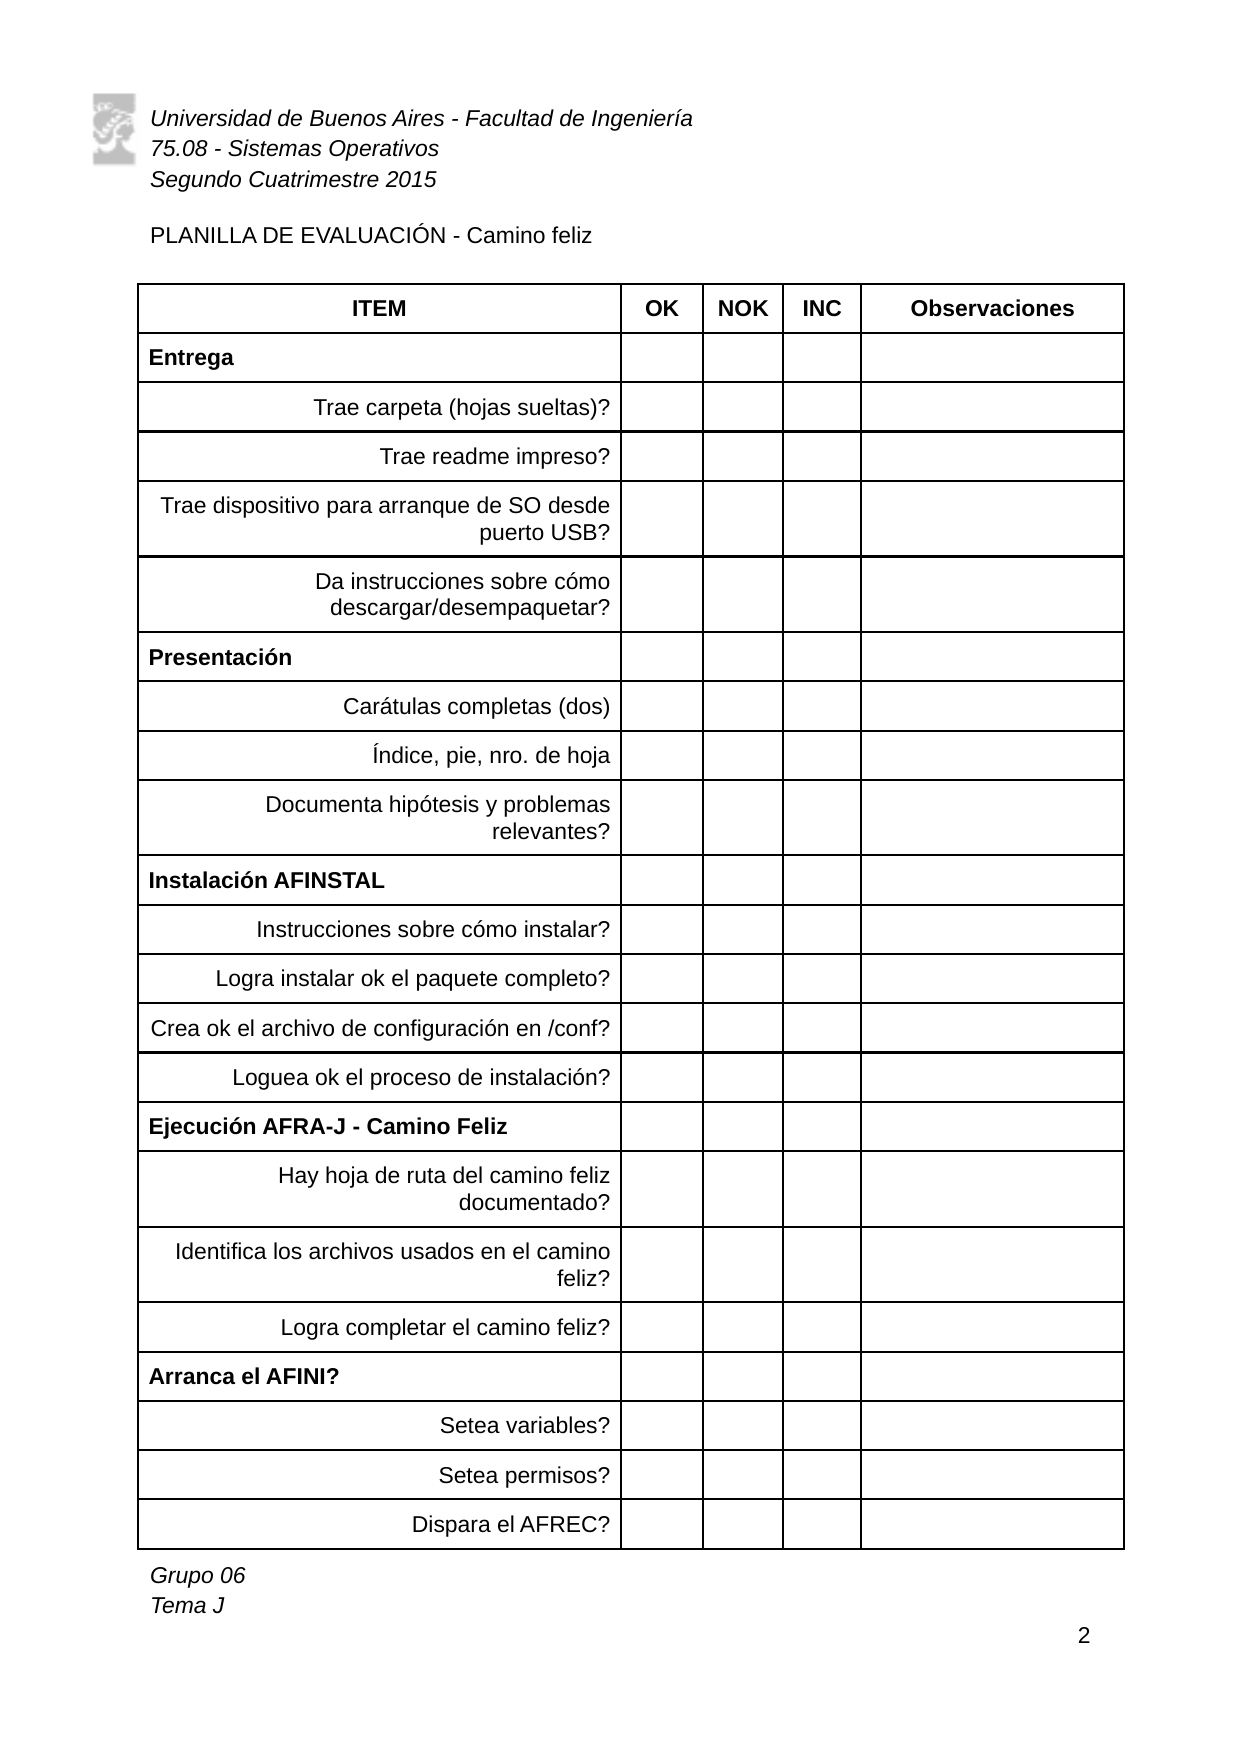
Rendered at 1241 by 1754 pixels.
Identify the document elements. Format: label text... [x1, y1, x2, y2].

table_cell Dispara el AFREC? [139, 1500, 620, 1548]
table_cell Presentación [139, 633, 620, 680]
table_cell [784, 1353, 860, 1400]
table_cell Carátulas completas (dos) [139, 682, 620, 729]
table_cell [622, 1353, 702, 1400]
table_cell [704, 482, 782, 555]
table_cell [704, 682, 782, 729]
table_cell [704, 856, 782, 904]
table_cell [862, 633, 1123, 680]
table_cell [862, 781, 1123, 854]
table_cell [862, 1500, 1123, 1548]
table_cell [704, 955, 782, 1002]
table_cell [622, 383, 702, 430]
table_cell [622, 732, 702, 779]
table_cell [704, 558, 782, 631]
table_cell [862, 383, 1123, 430]
table_cell [862, 732, 1123, 779]
table_cell [862, 955, 1123, 1002]
table_header ITEM [139, 285, 620, 332]
table_cell [704, 633, 782, 680]
table_cell [862, 1402, 1123, 1449]
table_cell Hay hoja de ruta del camino feliz documentado? [139, 1152, 620, 1226]
table_cell [784, 906, 860, 953]
table_header NOK [704, 285, 782, 332]
table_header OK [622, 285, 702, 332]
table_cell [862, 1451, 1123, 1498]
table_cell [622, 334, 702, 381]
table_cell [622, 1228, 702, 1301]
table_cell [704, 732, 782, 779]
table_cell [704, 1451, 782, 1498]
table_cell [704, 781, 782, 854]
table_cell [784, 558, 860, 631]
table_cell [784, 1451, 860, 1498]
table_cell [784, 1228, 860, 1301]
table_cell [622, 682, 702, 729]
table_cell [622, 1054, 702, 1101]
table_cell [784, 1103, 860, 1150]
table_cell [784, 781, 860, 854]
picture [92, 92, 143, 169]
table_cell [862, 433, 1123, 480]
table_cell Arranca el AFINI? [139, 1353, 620, 1400]
table_cell [784, 955, 860, 1002]
table_cell [784, 433, 860, 480]
table_cell [704, 1402, 782, 1449]
table_cell Crea ok el archivo de configuración en /conf? [139, 1004, 620, 1051]
table_cell [784, 1004, 860, 1051]
table_cell [784, 732, 860, 779]
table_cell [704, 1303, 782, 1351]
table_cell [622, 558, 702, 631]
table_cell [784, 334, 860, 381]
table_cell Setea variables? [139, 1402, 620, 1449]
table_cell Instalación AFINSTAL [139, 856, 620, 904]
table_cell [622, 856, 702, 904]
table_cell [704, 1004, 782, 1051]
table_cell [862, 1054, 1123, 1101]
table_cell [704, 1054, 782, 1101]
table_cell [622, 1451, 702, 1498]
table_cell [704, 1500, 782, 1548]
table_cell [862, 856, 1123, 904]
table_cell [704, 1103, 782, 1150]
table_cell Loguea ok el proceso de instalación? [139, 1054, 620, 1101]
table_cell [622, 1004, 702, 1051]
table_cell Índice, pie, nro. de hoja [139, 732, 620, 779]
table_cell [784, 682, 860, 729]
table_cell [622, 906, 702, 953]
table_cell [784, 856, 860, 904]
table_cell [862, 906, 1123, 953]
table_cell Logra completar el camino feliz? [139, 1303, 620, 1351]
table_cell [622, 1103, 702, 1150]
table_cell [862, 682, 1123, 729]
table_cell [622, 633, 702, 680]
table_cell [862, 558, 1123, 631]
table_cell [784, 1402, 860, 1449]
text PLANILLA DE EVALUACIÓN - Camino feliz [150, 222, 1090, 248]
table_cell [622, 1303, 702, 1351]
table_cell [704, 906, 782, 953]
table_cell [784, 1500, 860, 1548]
table_cell [784, 633, 860, 680]
table_cell [622, 1500, 702, 1548]
table_cell [704, 334, 782, 381]
table_cell [862, 1004, 1123, 1051]
table_cell Entrega [139, 334, 620, 381]
table_cell Instrucciones sobre cómo instalar? [139, 906, 620, 953]
table_cell [862, 1228, 1123, 1301]
table_cell [622, 433, 702, 480]
table_cell Documenta hipótesis y problemas relevantes? [139, 781, 620, 854]
table_cell [862, 1353, 1123, 1400]
table_cell [622, 1402, 702, 1449]
table_cell [704, 1152, 782, 1226]
table_cell Trae carpeta (hojas sueltas)? [139, 383, 620, 430]
table_cell [862, 1103, 1123, 1150]
table_header INC [784, 285, 860, 332]
table_cell [784, 482, 860, 555]
table_cell [784, 1054, 860, 1101]
table_cell [704, 383, 782, 430]
table_cell [862, 482, 1123, 555]
table_cell [784, 1303, 860, 1351]
table_cell [784, 383, 860, 430]
table_header Observaciones [862, 285, 1123, 332]
table_cell [862, 334, 1123, 381]
table_cell Trae dispositivo para arranque de SO desde puerto USB? [139, 482, 620, 555]
table_cell Trae readme impreso? [139, 433, 620, 480]
table_cell [622, 781, 702, 854]
table_cell [784, 1152, 860, 1226]
table_cell Setea permisos? [139, 1451, 620, 1498]
table_cell [704, 1228, 782, 1301]
table_cell [704, 433, 782, 480]
table_cell Ejecución AFRA-J - Camino Feliz [139, 1103, 620, 1150]
table_cell [622, 482, 702, 555]
table_cell [622, 1152, 702, 1226]
table_cell Identifica los archivos usados en el camino feliz? [139, 1228, 620, 1301]
table_cell [862, 1152, 1123, 1226]
table_cell Logra instalar ok el paquete completo? [139, 955, 620, 1002]
table_cell [862, 1303, 1123, 1351]
table_cell [622, 955, 702, 1002]
table_cell Da instrucciones sobre cómo descargar/desempaquetar? [139, 558, 620, 631]
table_cell [704, 1353, 782, 1400]
